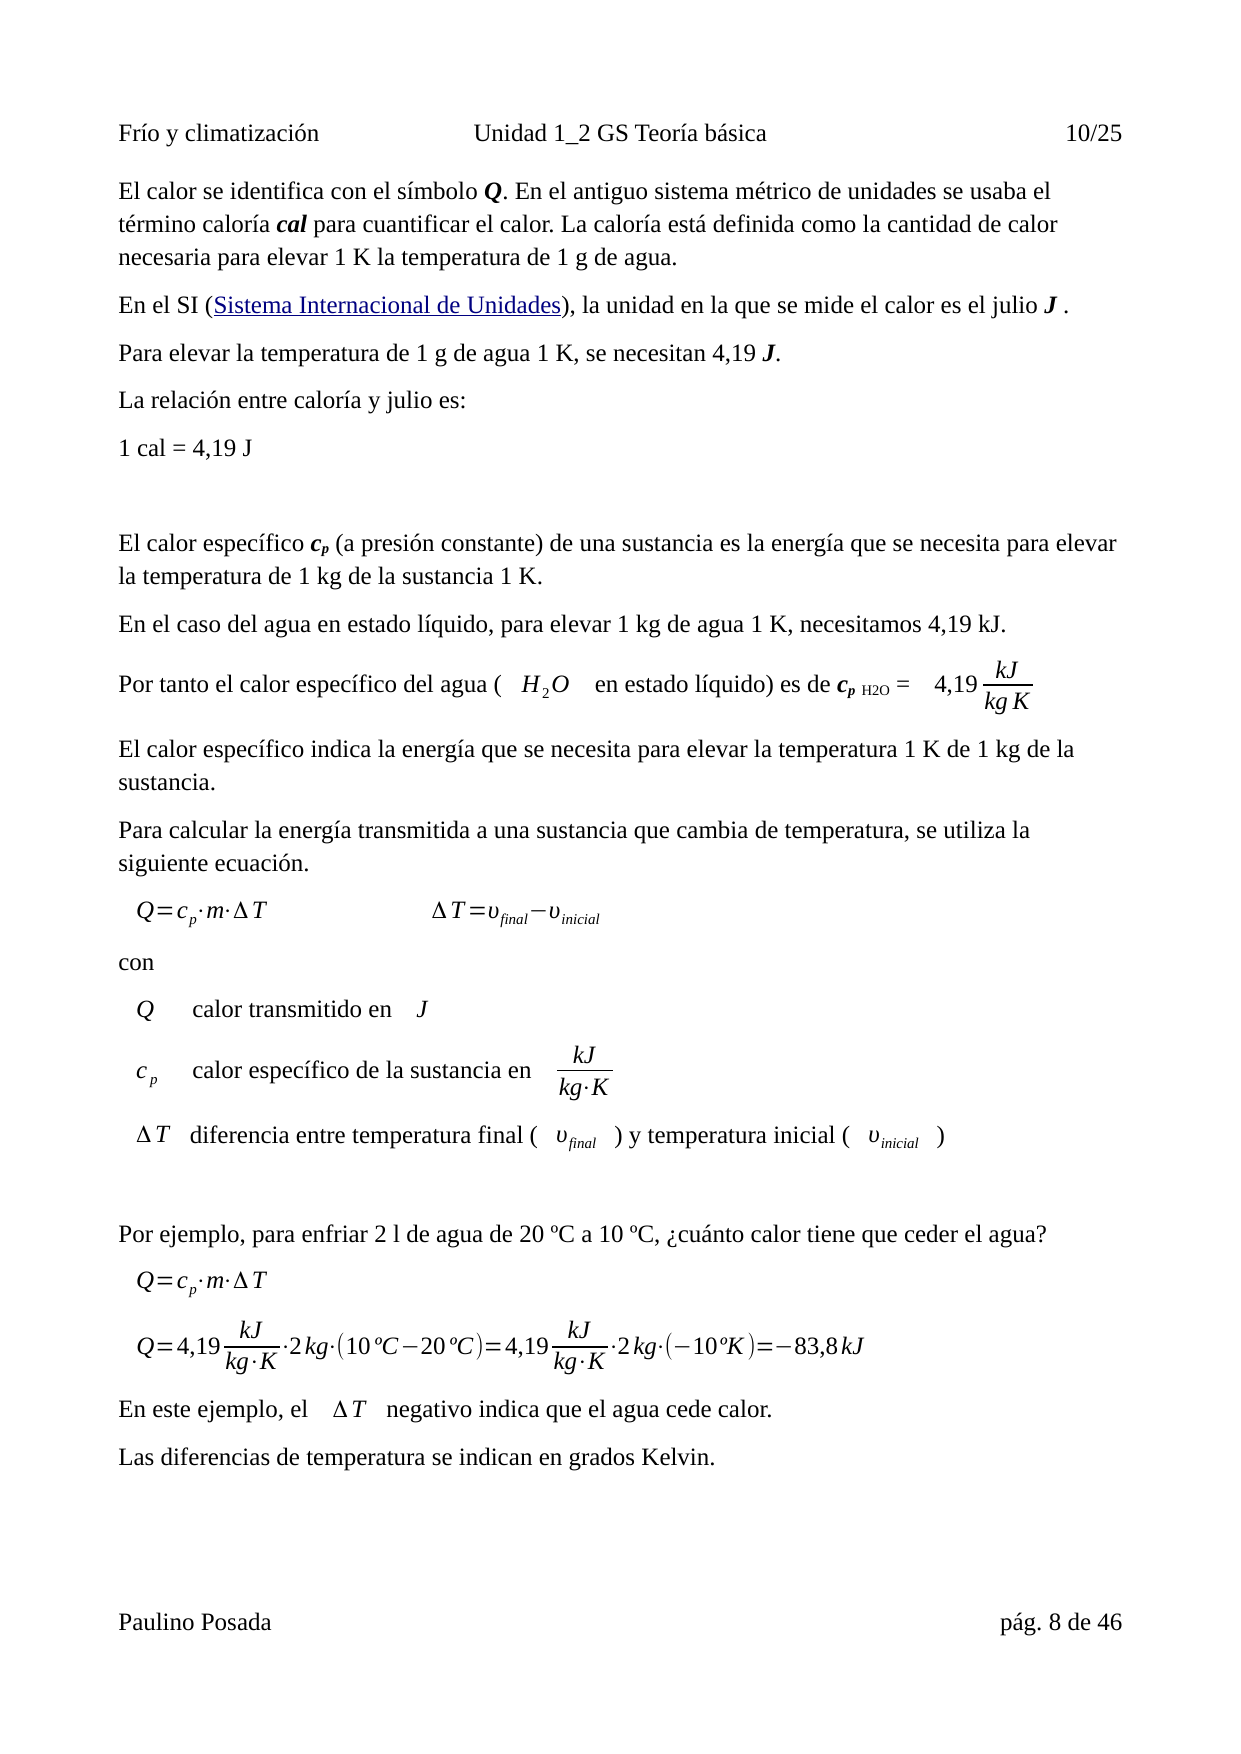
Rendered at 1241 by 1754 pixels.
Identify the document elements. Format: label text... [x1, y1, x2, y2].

text Por tanto el calor específico del agua ( en estado líquido) es de cp H2O = [118, 656, 1122, 715]
text El calor se identifica con el símbolo Q. En el antiguo sistema métrico de unidades se usaba el término caloría cal para cuantificar el calor. La caloría está definida como la cantidad de calor necesaria para elevar 1 K la temperatura de 1 g de agua. [118, 176, 1122, 271]
text El calor específico indica la energía que se necesita para elevar la temperatura 1 K de 1 kg de la sustancia. [118, 734, 1122, 796]
text El calor específico cp (a presión constante) de una sustancia es la energía que se necesita para elevar la temperatura de 1 kg de la sustancia 1 K. [118, 528, 1122, 590]
text En este ejemplo, el negativo indica que el agua cede calor. [118, 1394, 1122, 1423]
text Las diferencias de temperatura se indican en grados Kelvin. [118, 1442, 1122, 1471]
text calor transmitido en [118, 994, 1122, 1023]
text La relación entre caloría y julio es: [118, 385, 1122, 414]
text Por ejemplo, para enfriar 2 l de agua de 20 ºC a 10 ºC, ¿cuánto calor tiene que ceder el agua? [118, 1219, 1122, 1247]
text con [118, 947, 1122, 975]
text 1 cal = 4,19 J [118, 433, 1122, 462]
text Para elevar la temperatura de 1 g de agua 1 K, se necesitan 4,19 J. [118, 338, 1122, 366]
text calor específico de la sustancia en [118, 1042, 1122, 1101]
text En el caso del agua en estado líquido, para elevar 1 kg de agua 1 K, necesitamos 4,19 kJ. [118, 609, 1122, 637]
text Para calcular la energía transmitida a una sustancia que cambia de temperatura, se utiliza la siguiente ecuación. [118, 815, 1122, 876]
text En el SI (Sistema Internacional de Unidades), la unidad en la que se mide el calor es el julio J . [118, 290, 1122, 319]
text diferencia entre temperatura final () y temperatura inicial () [118, 1120, 1122, 1152]
